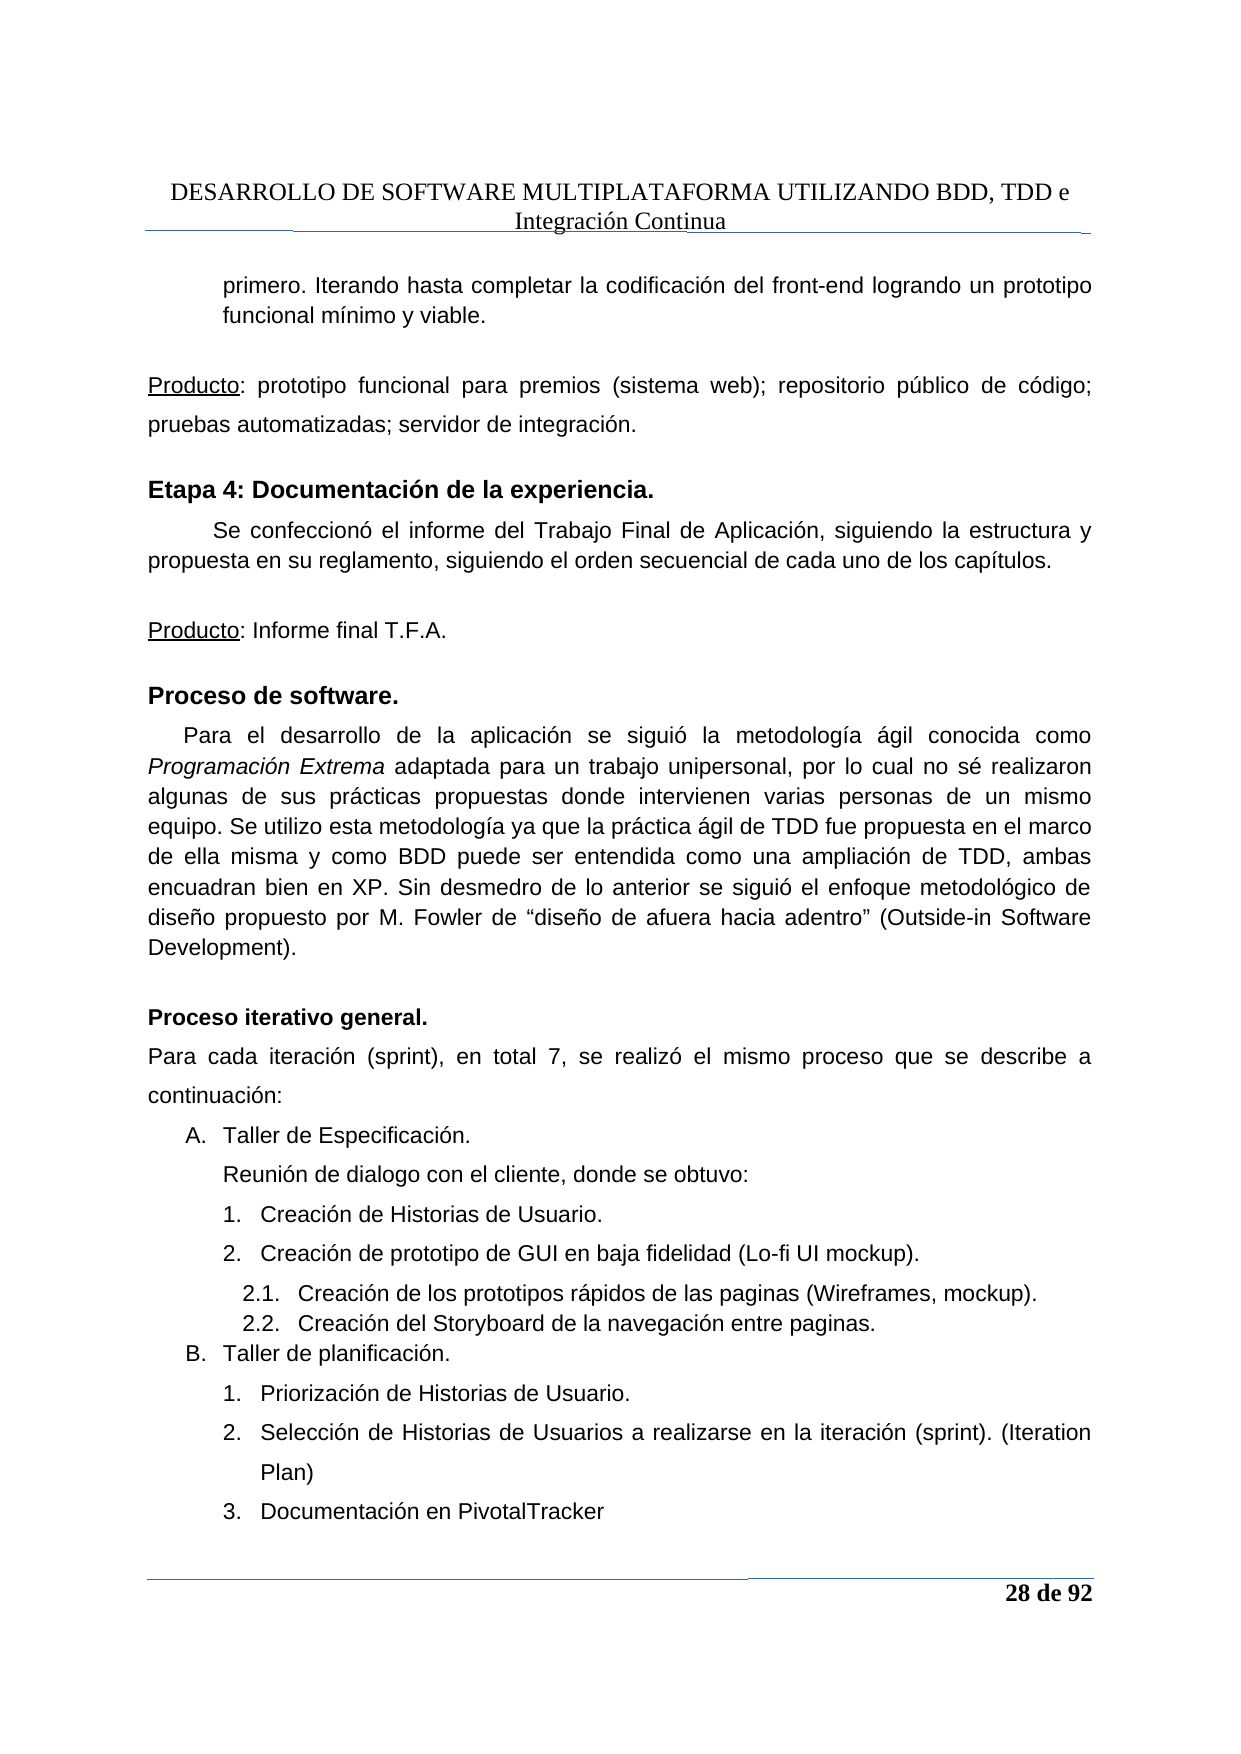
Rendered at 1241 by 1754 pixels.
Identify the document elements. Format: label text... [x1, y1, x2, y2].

list Documentación en PivotalTracker [223, 1498, 1093, 1524]
list Taller de Especificación. [185, 1122, 1093, 1148]
text Producto: prototipo funcional para premios (sistema web); repositorio público de código; pruebas automatizadas; servidor de integración. [148, 372, 1093, 437]
list Taller de planificación. [185, 1340, 1093, 1367]
list Creación de prototipo de GUI en baja fidelidad (Lo-fi UI mockup). [223, 1240, 1093, 1267]
text Para el desarrollo de la aplicación se siguió la metodología ágil conocida como Programación Extrema adaptada para un trabajo unipersonal, por lo cual no sé realizaron algunas de sus prácticas propuestas donde intervienen varias personas de un mismo equipo. Se utilizo esta metodología ya que la práctica ágil de TDD fue propuesta en el marco de ella misma y como BDD puede ser entendida como una ampliación de TDD, ambas encuadran bien en XP. Sin desmedro de lo anterior se siguió el enfoque metodológico de diseño propuesto por M. Fowler de “diseño de afuera hacia adentro” (Outside-in Software Development). [148, 722, 1093, 960]
list Creación de Historias de Usuario. [223, 1201, 1093, 1227]
subtitle Etapa 4: Documentación de la experiencia. [148, 476, 1093, 504]
list Creación de los prototipos rápidos de las paginas (Wireframes, mockup). [242, 1280, 1093, 1306]
list Reunión de dialogo con el cliente, donde se obtuvo: [185, 1161, 1093, 1188]
list Creación del Storyboard de la navegación entre paginas. [242, 1310, 1093, 1336]
text Producto: Informe final T.F.A. [148, 617, 1093, 643]
text Se confeccionó el informe del Trabajo Final de Aplicación, siguiendo la estructura y propuesta en su reglamento, siguiendo el orden secuencial de cada uno de los capítulos. [148, 517, 1093, 573]
text Proceso iterativo general. [148, 1003, 1093, 1030]
text Para cada iteración (sprint), en total 7, se realizó el mismo proceso que se describe a continuación: [148, 1043, 1093, 1109]
subtitle Proceso de software. [148, 681, 1093, 710]
list primero. Iterando hasta completar la codificación del front-end logrando un prototipo funcional mínimo y viable. [185, 272, 1093, 328]
list Selección de Historias de Usuarios a realizarse en la iteración (sprint). (Iteration Plan) [223, 1419, 1093, 1485]
list Priorización de Historias de Usuario. [223, 1380, 1093, 1406]
